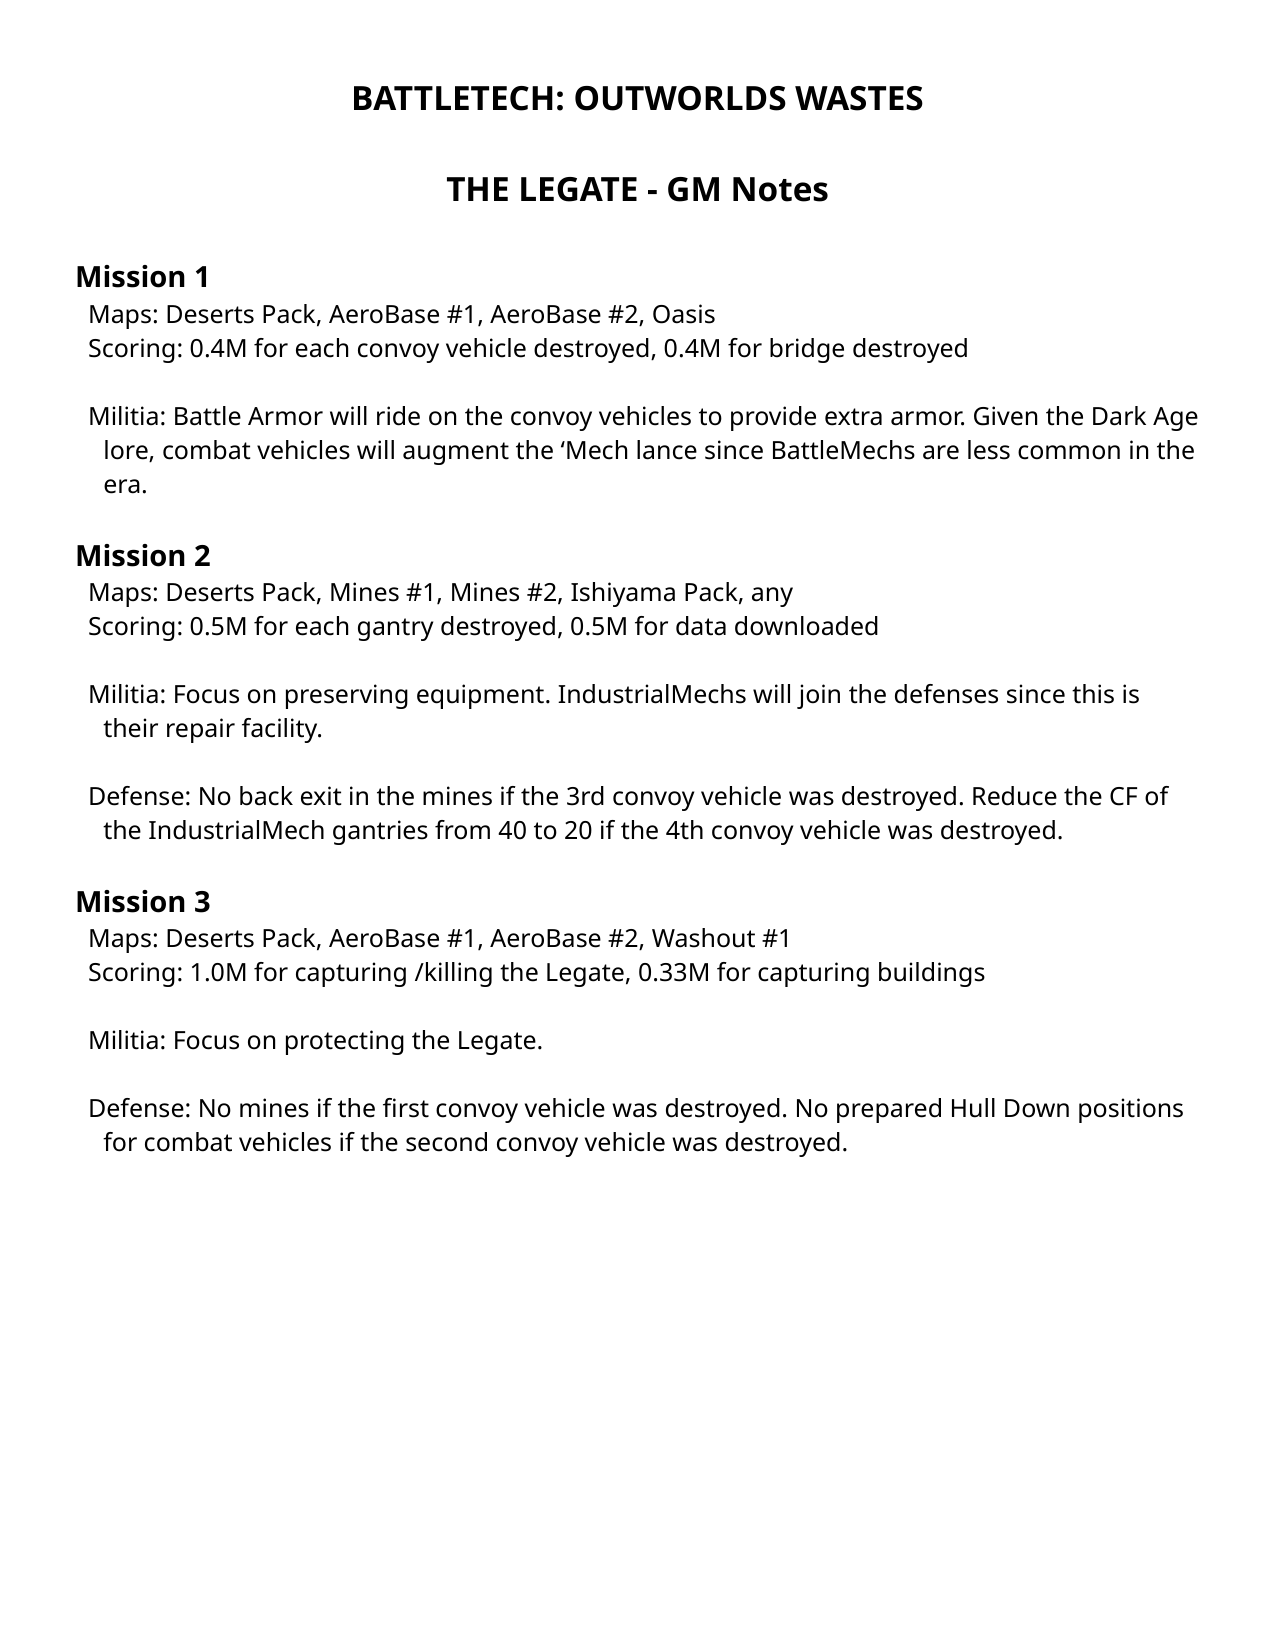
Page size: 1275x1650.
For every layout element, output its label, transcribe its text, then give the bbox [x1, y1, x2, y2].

text Scoring: 1.0M for capturing /killing the Legate, 0.33M for capturing buildings [75, 955, 1200, 989]
text Militia: Battle Armor will ride on the convoy vehicles to provide extra armor. Given the Dark Age lore, combat vehicles will augment the ‘Mech lance since BattleMechs are less common in the era. [75, 398, 1200, 501]
subtitle Mission 3 [75, 881, 1200, 921]
text Militia: Focus on protecting the Legate. [75, 1023, 1200, 1057]
text Defense: No mines if the first convoy vehicle was destroyed. No prepared Hull Down positions for combat vehicles if the second convoy vehicle was destroyed. [75, 1091, 1200, 1159]
text Maps: Deserts Pack, Mines #1, Mines #2, Ishiyama Pack, any [75, 574, 1200, 608]
text BATTLETECH: OUTWORLDS WASTES [75, 75, 1200, 120]
subtitle Mission 1 [75, 257, 1200, 296]
subtitle THE LEGATE - GM Notes [75, 120, 1200, 211]
text Maps: Deserts Pack, AeroBase #1, AeroBase #2, Washout #1 [75, 921, 1200, 955]
text Maps: Deserts Pack, AeroBase #1, AeroBase #2, Oasis [75, 296, 1200, 330]
subtitle Mission 2 [75, 535, 1200, 574]
text Scoring: 0.5M for each gantry destroyed, 0.5M for data downloaded [75, 608, 1200, 643]
text Defense: No back exit in the mines if the 3rd convoy vehicle was destroyed. Reduce the CF of the IndustrialMech gantries from 40 to 20 if the 4th convoy vehicle was destroyed. [75, 779, 1200, 847]
text Militia: Focus on preserving equipment. IndustrialMechs will join the defenses since this is their repair facility. [75, 677, 1200, 745]
text Scoring: 0.4M for each convoy vehicle destroyed, 0.4M for bridge destroyed [75, 330, 1200, 364]
